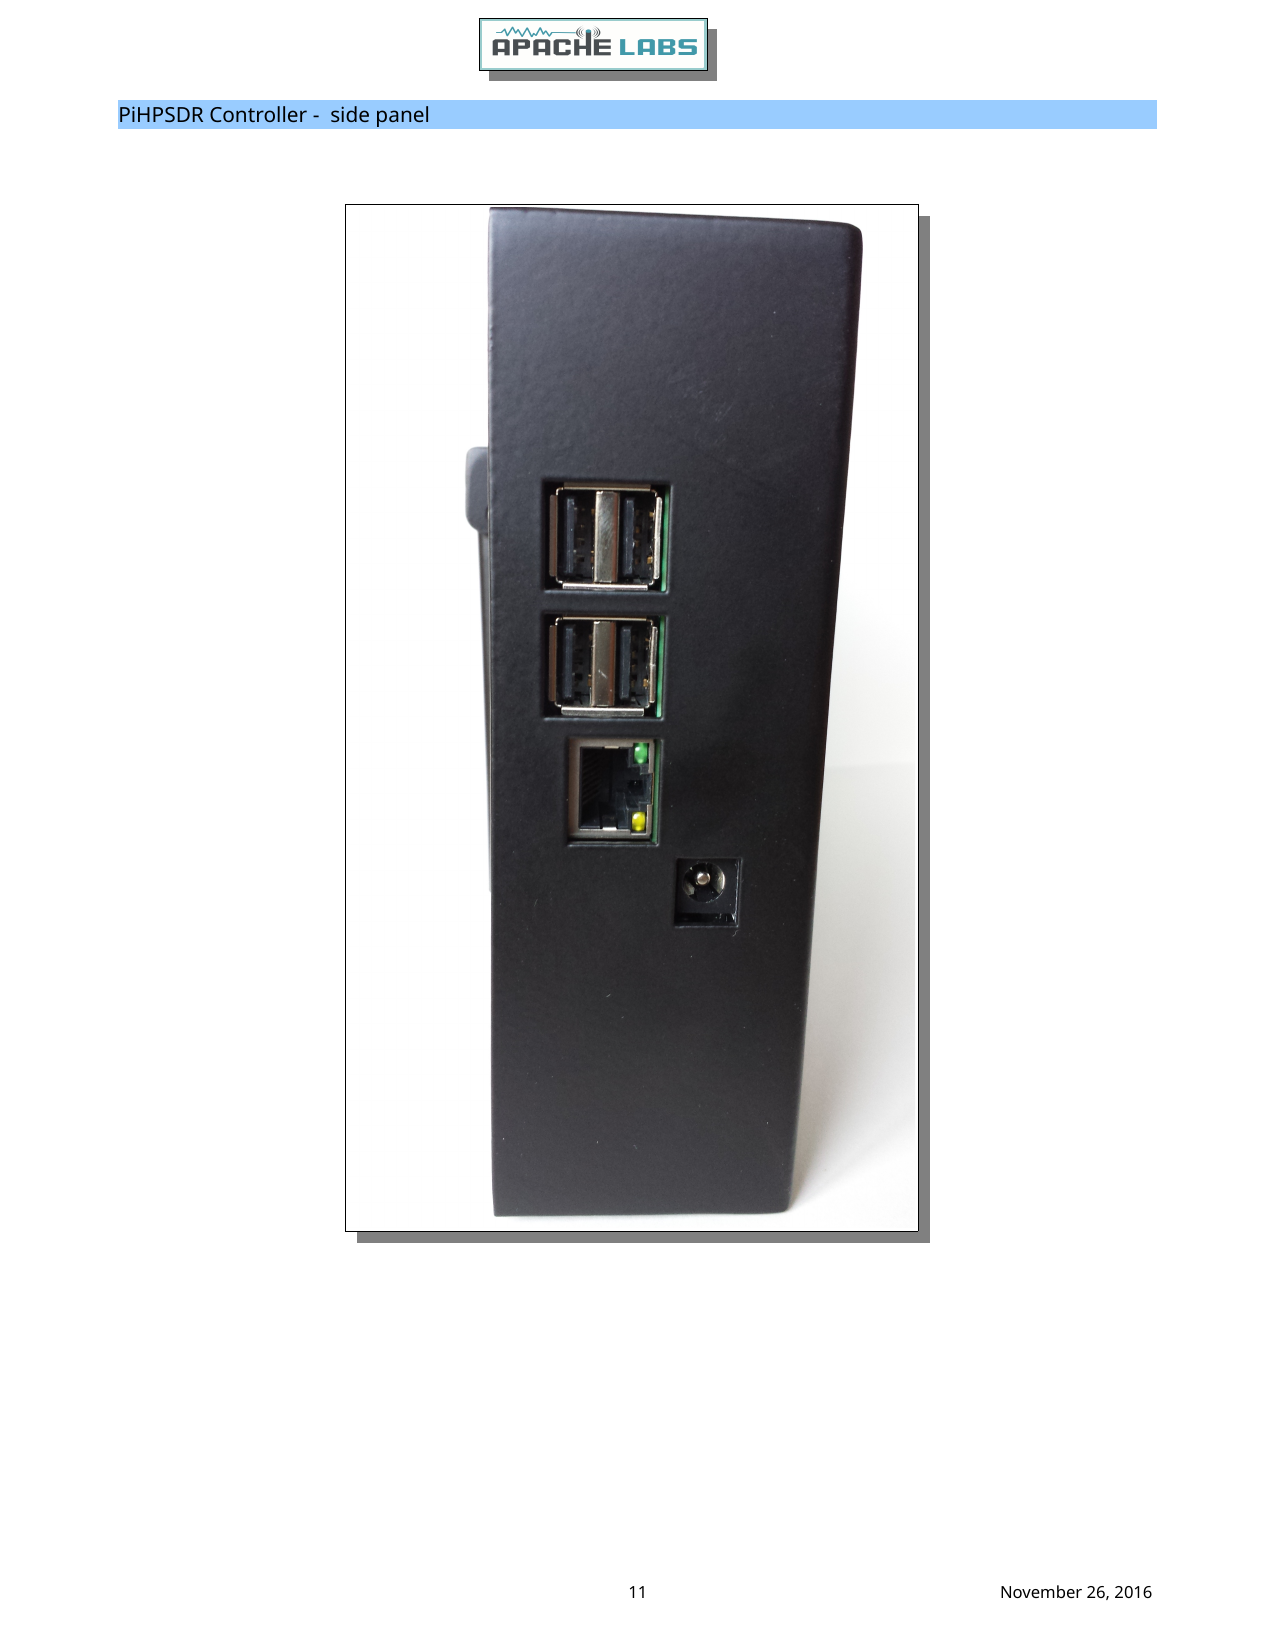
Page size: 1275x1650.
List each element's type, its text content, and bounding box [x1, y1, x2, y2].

picture [482, 21, 704, 68]
picture [347, 207, 916, 1228]
subtitle PiHPSDR Controller - side panel [118, 100, 1157, 129]
